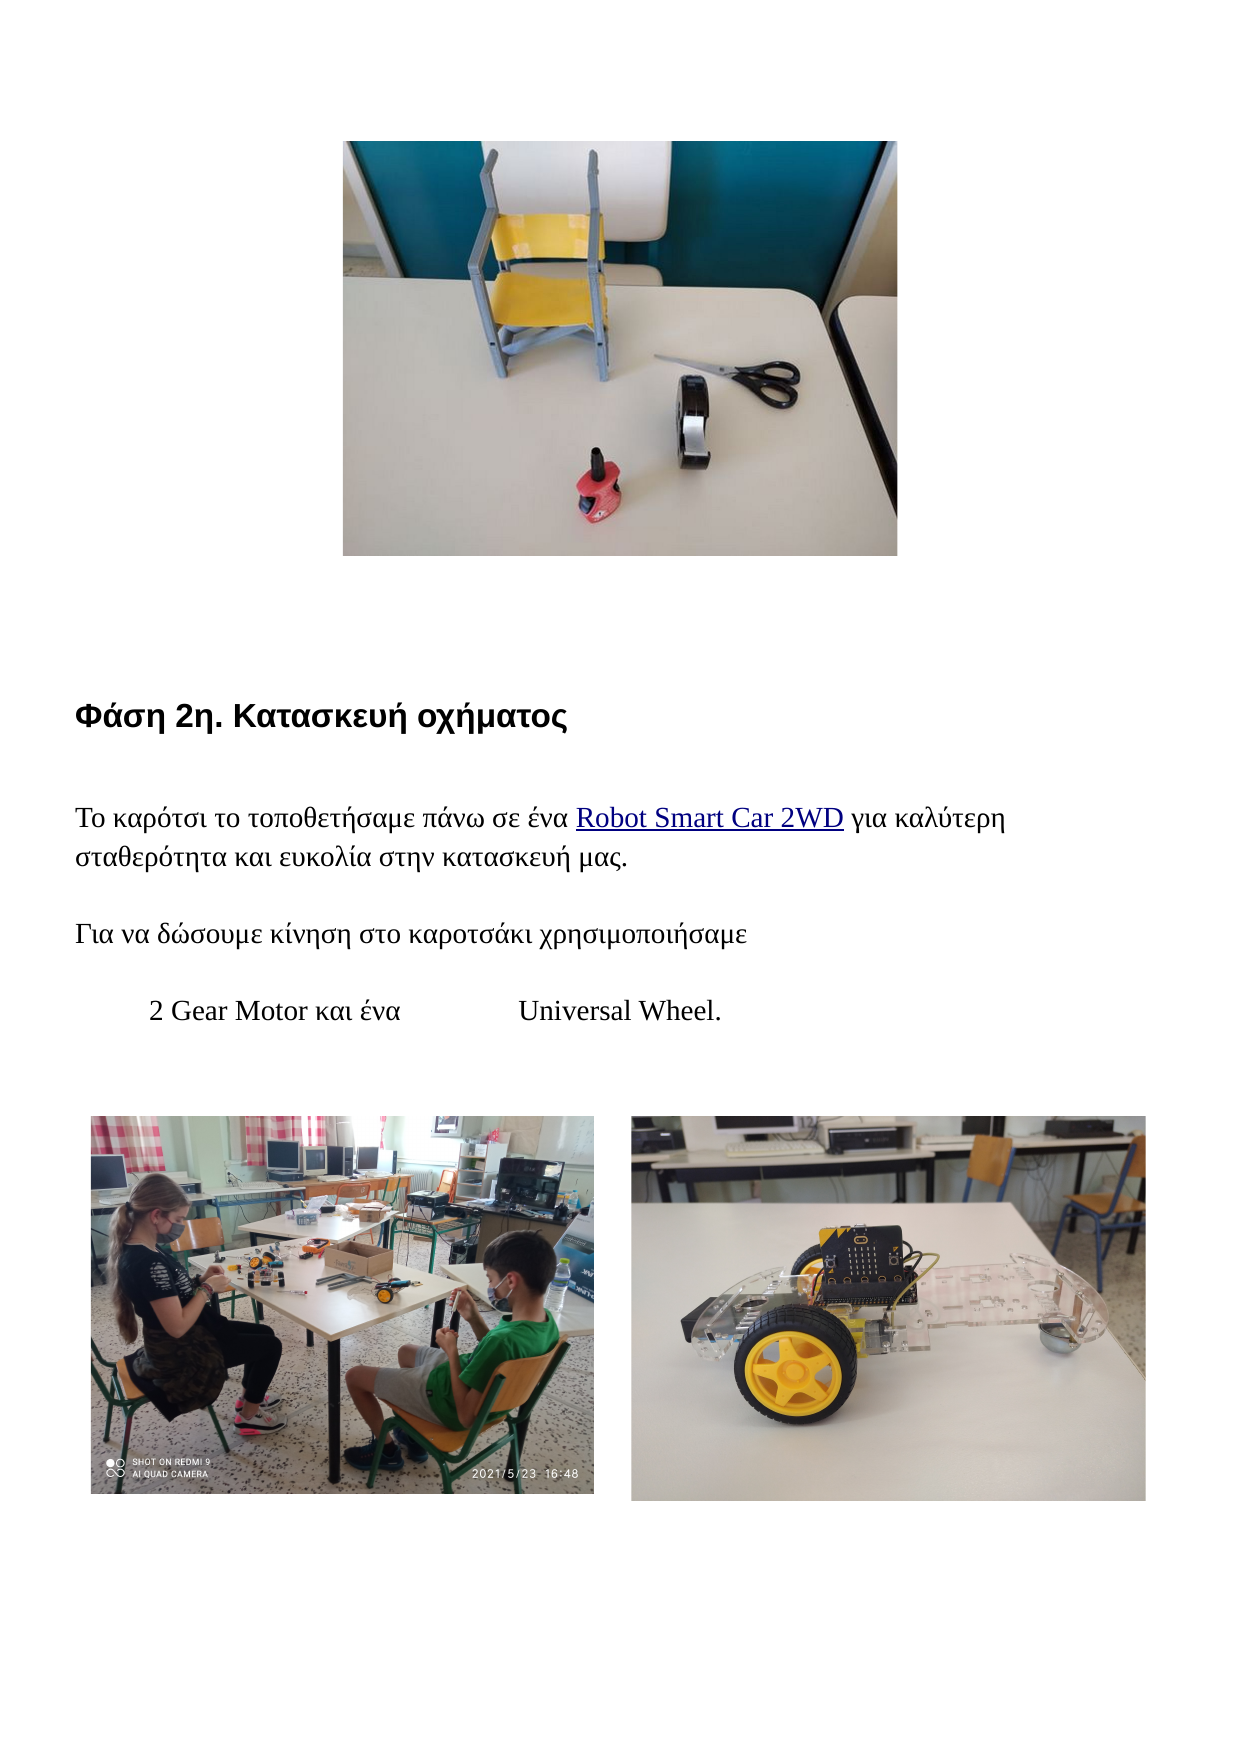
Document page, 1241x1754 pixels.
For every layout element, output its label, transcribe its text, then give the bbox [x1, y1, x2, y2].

picture [342, 141, 898, 556]
subtitle Φάση 2η. Κατασκευή οχήματος [75, 696, 1165, 734]
text 2 Gear Motor και ένα Universal Wheel. [75, 993, 1165, 1027]
text Το καρότσι το τοποθετήσαμε πάνω σε ένα Robot Smart Car 2WD για καλύτερη σταθερότητα και ευκολία στην κατασκευή μας. [75, 800, 1165, 872]
picture [631, 1116, 1146, 1501]
picture [90, 1116, 594, 1494]
text Για να δώσουμε κίνηση στο καροτσάκι χρησιμοποιήσαμε [75, 916, 1165, 949]
